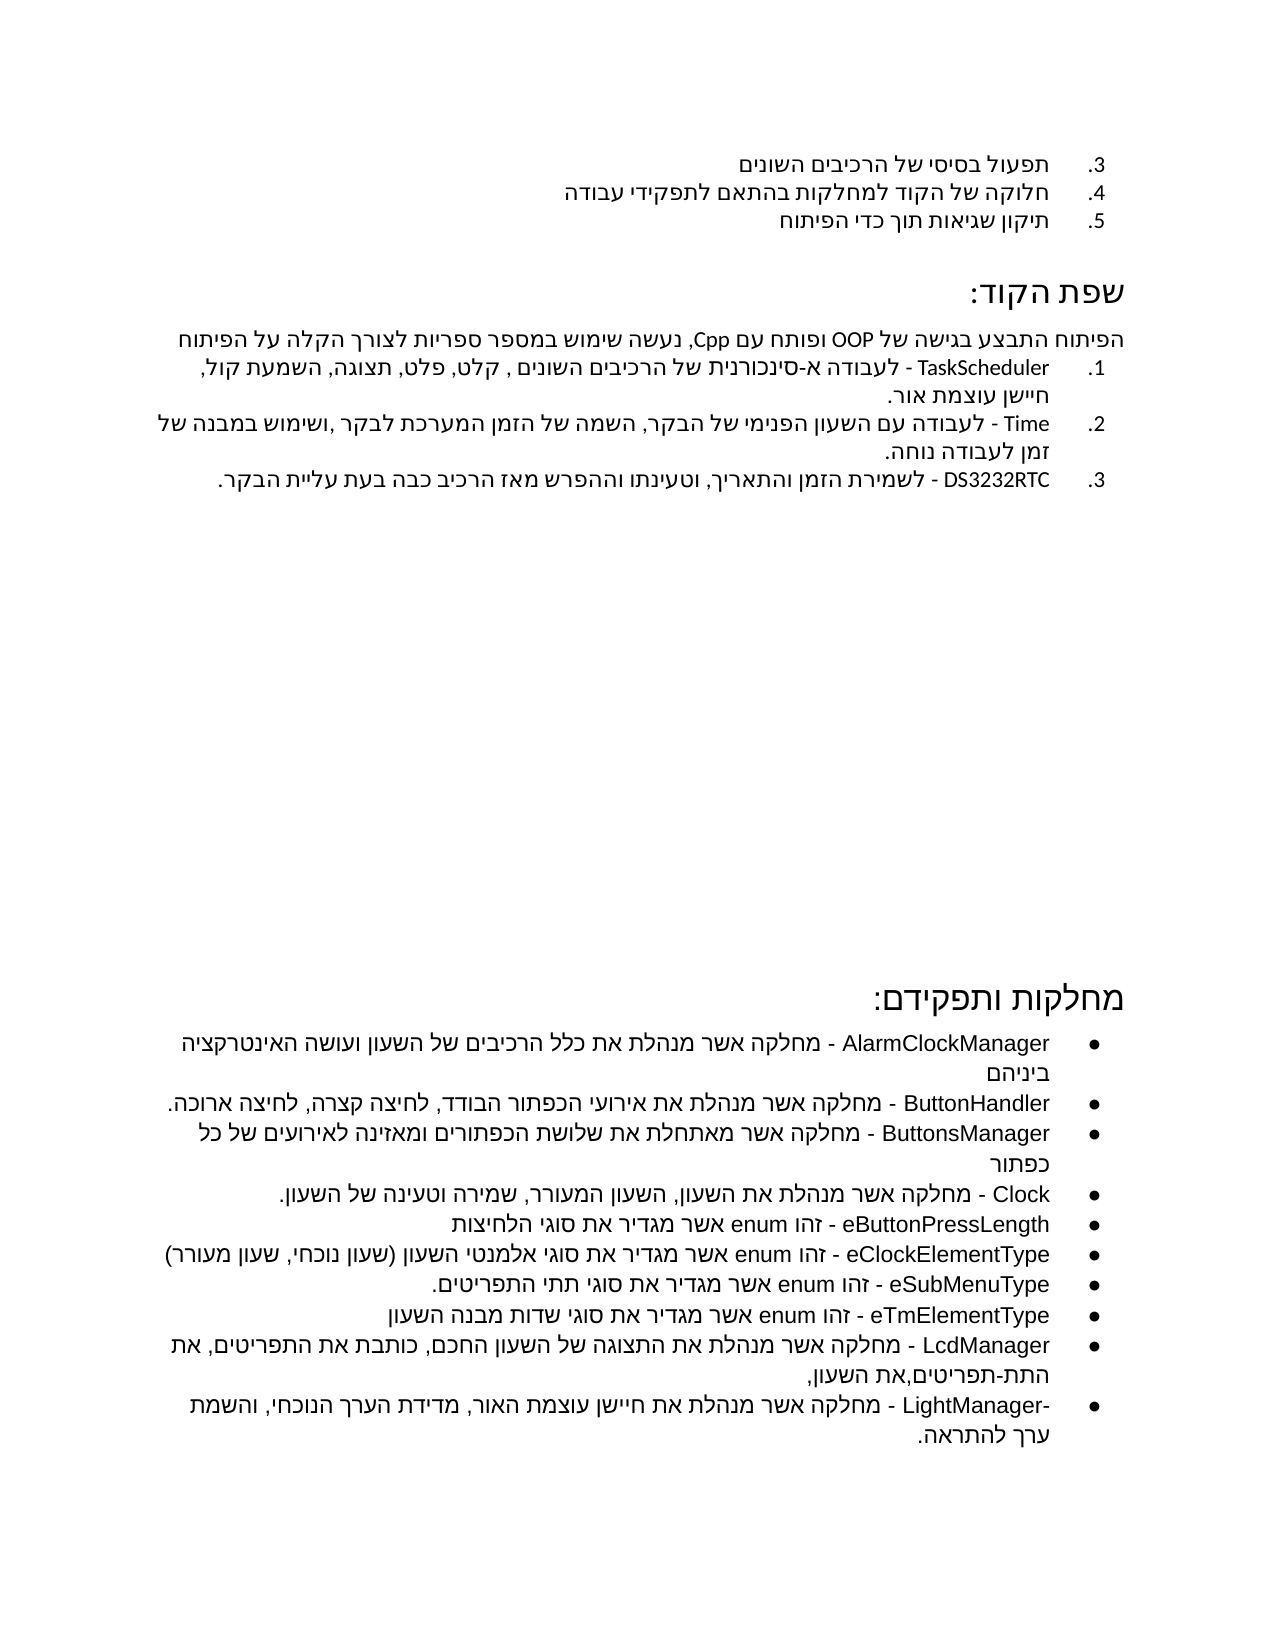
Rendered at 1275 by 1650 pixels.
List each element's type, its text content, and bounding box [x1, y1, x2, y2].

text הפיתוח התבצע בגישה של OOP ופותח עם Cpp, נעשה שימוש במספר ספריות לצורך הקלה על הפיתוח [150, 325, 1125, 353]
list eClockElementType - זהו enum אשר מגדיר את סוגי אלמנטי השעון (שעון נוכחי, שעון מעורר) [150, 1241, 1087, 1267]
list eTmElementType - זהו enum אשר מגדיר את סוגי שדות מבנה השעון [150, 1302, 1087, 1328]
list חלוקה של הקוד למחלקות בהתאם לתפקידי עבודה [150, 178, 1087, 206]
subtitle מחלקות ותפקידם: [150, 979, 1125, 1017]
list eButtonPressLength - זהו enum אשר מגדיר את סוגי הלחיצות [150, 1211, 1087, 1237]
list תיקון שגיאות תוך כדי הפיתוח [150, 206, 1087, 234]
list תפעול בסיסי של הרכיבים השונים [150, 150, 1087, 178]
list LcdManager - מחלקה אשר מנהלת את התצוגה של השעון החכם, כותבת את התפריטים, את התת-תפריטים,את השעון, [150, 1332, 1087, 1388]
list ButtonsManager - מחלקה אשר מאתחלת את שלושת הכפתורים ומאזינה לאירועים של כל כפתור [150, 1120, 1087, 1177]
list AlarmClockManager - מחלקה אשר מנהלת את כלל הרכיבים של השעון ועושה האינטרקציה ביניהם [150, 1030, 1087, 1086]
list Clock - מחלקה אשר מנהלת את השעון, השעון המעורר, שמירה וטעינה של השעון. [150, 1181, 1087, 1207]
list DS3232RTC - לשמירת הזמן והתאריך, וטעינתו וההפרש מאז הרכיב כבה בעת עליית הבקר. [150, 465, 1087, 493]
list Time - לעבודה עם השעון הפנימי של הבקר, השמה של הזמן המערכת לבקר ,ושימוש במבנה של זמן לעבודה נוחה. [150, 409, 1087, 465]
list TaskScheduler - לעבודה א-סינכורנית של הרכיבים השונים , קלט, פלט, תצוגה, השמעת קול, חיישן עוצמת אור. [150, 353, 1087, 409]
list eSubMenuType - זהו enum אשר מגדיר את סוגי תתי התפריטים. [150, 1271, 1087, 1298]
list ButtonHandler - מחלקה אשר מנהלת את אירועי הכפתור הבודד, לחיצה קצרה, לחיצה ארוכה. [150, 1090, 1087, 1116]
subtitle שפת הקוד: [150, 272, 1125, 312]
list -LightManager - מחלקה אשר מנהלת את חיישן עוצמת האור, מדידת הערך הנוכחי, והשמת ערך להתראה. [150, 1392, 1087, 1449]
